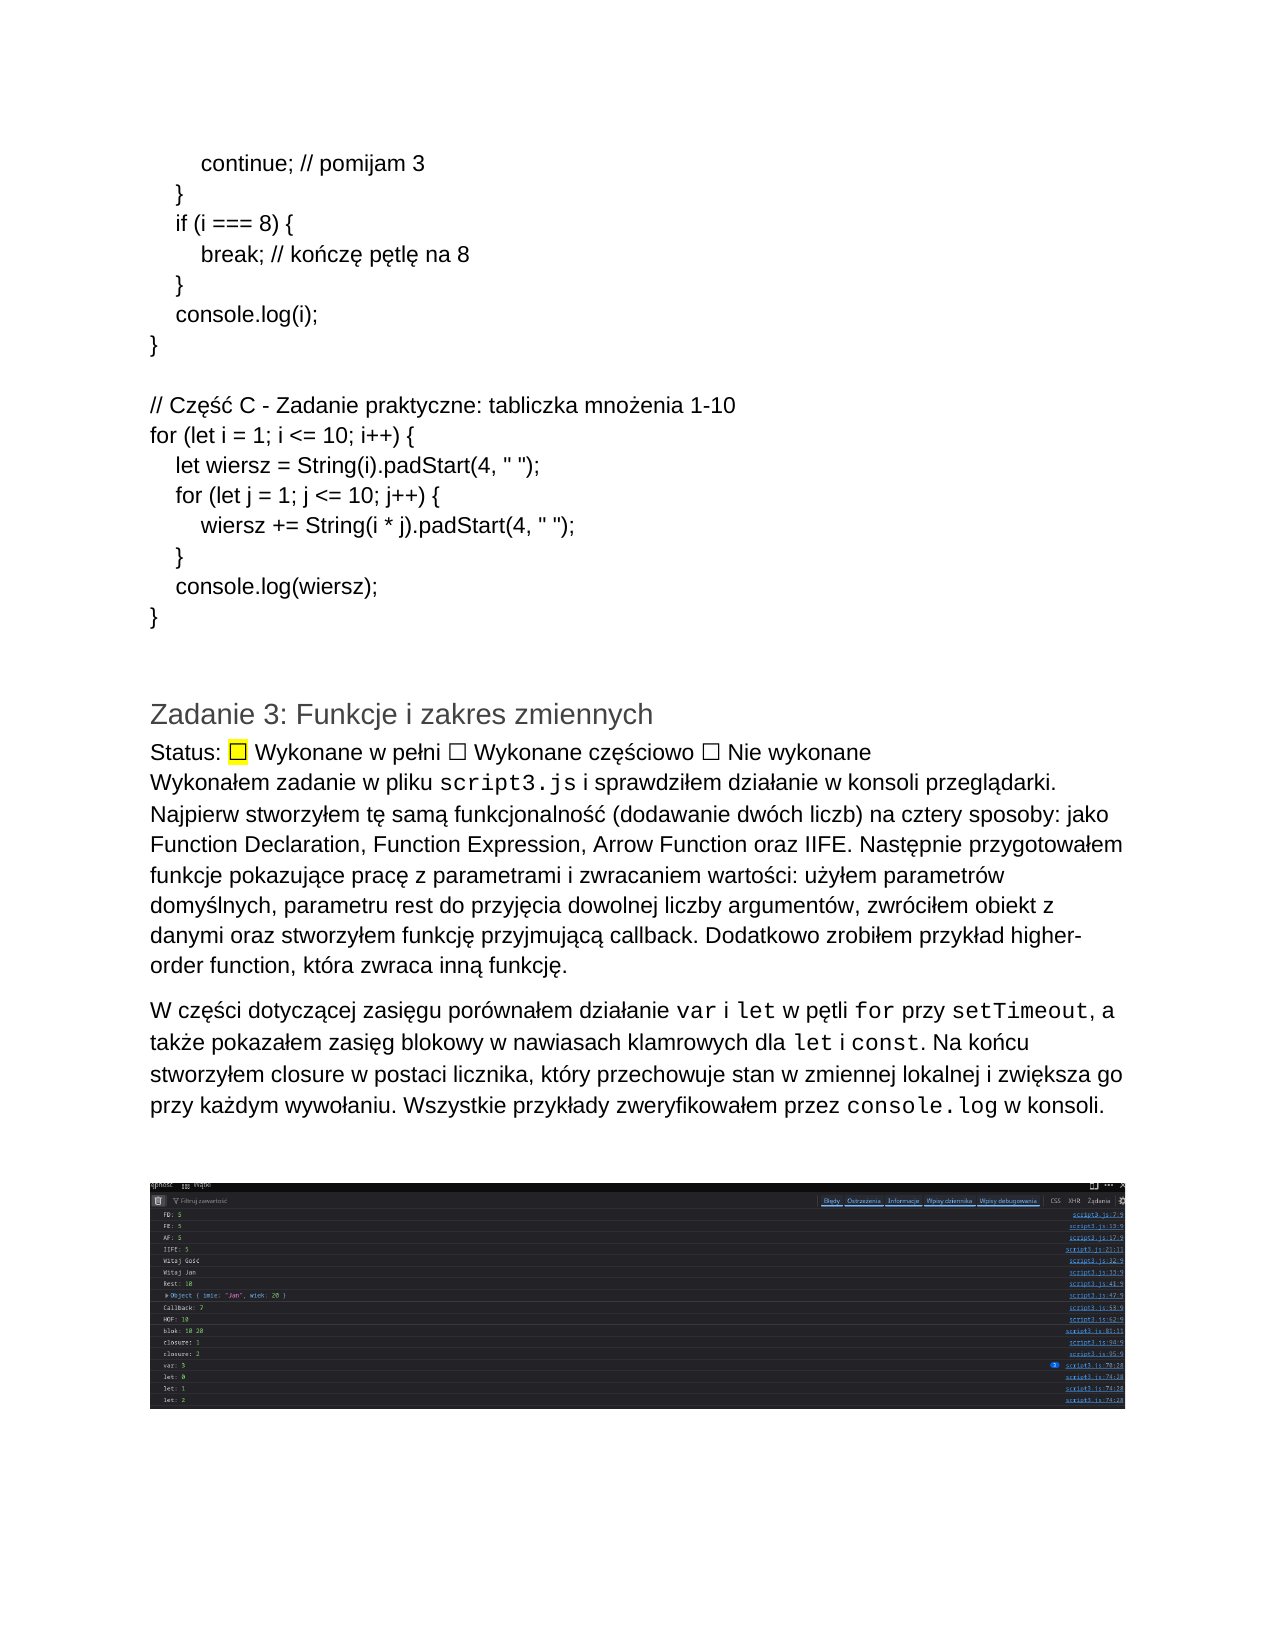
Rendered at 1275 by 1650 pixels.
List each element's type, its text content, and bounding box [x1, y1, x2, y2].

picture [150, 1183, 1125, 1409]
text break; // kończę pętlę na 8 [150, 241, 1125, 267]
text for (let j = 1; j <= 10; j++) { [150, 482, 1125, 509]
text for (let i = 1; i <= 10; i++) { [150, 422, 1125, 448]
text wiersz += String(i * j).padStart(4, " "); [150, 512, 1125, 539]
text } [150, 180, 1125, 207]
text } [150, 271, 1125, 297]
text } [150, 603, 1125, 629]
text Wykonałem zadanie w pliku script3.js i sprawdziłem działanie w konsoli przeglądarki. Najpierw stworzyłem tę samą funkcjonalność (dodawanie dwóch liczb) na cztery sposoby: jako Function Declaration, Function Expression, Arrow Function oraz IIFE. Następnie przygotowałem funkcje pokazujące pracę z parametrami i zwracaniem wartości: użyłem parametrów domyślnych, parametru rest do przyjęcia dowolnej liczby argumentów, zwróciłem obiekt z danymi oraz stworzyłem funkcję przyjmującą callback. Dodatkowo zrobiłem przykład higher-order function, która zwraca inną funkcję. [150, 769, 1125, 978]
text if (i === 8) { [150, 210, 1125, 237]
text console.log(i); [150, 301, 1125, 327]
text W części dotyczącej zasięgu porównałem działanie var i let w pętli for przy setTimeout, a także pokazałem zasięg blokowy w nawiasach klamrowych dla let i const. Na końcu stworzyłem closure w postaci licznika, który przechowuje stan w zmiennej lokalnej i zwiększa go przy każdym wywołaniu. Wszystkie przykłady zweryfikowałem przez console.log w konsoli. [150, 997, 1125, 1120]
text } [150, 543, 1125, 569]
subtitle Zadanie 3: Funkcje i zakres zmiennych [150, 697, 1125, 730]
text console.log(wiersz); [150, 573, 1125, 599]
text } [150, 331, 1125, 358]
text // Część C - Zadanie praktyczne: tabliczka mnożenia 1-10 [150, 392, 1125, 418]
text Status: ☐ Wykonane w pełni ☐ Wykonane częściowo ☐ Nie wykonane [150, 739, 1125, 765]
text let wiersz = String(i).padStart(4, " "); [150, 452, 1125, 478]
text continue; // pomijam 3 [150, 150, 1125, 176]
